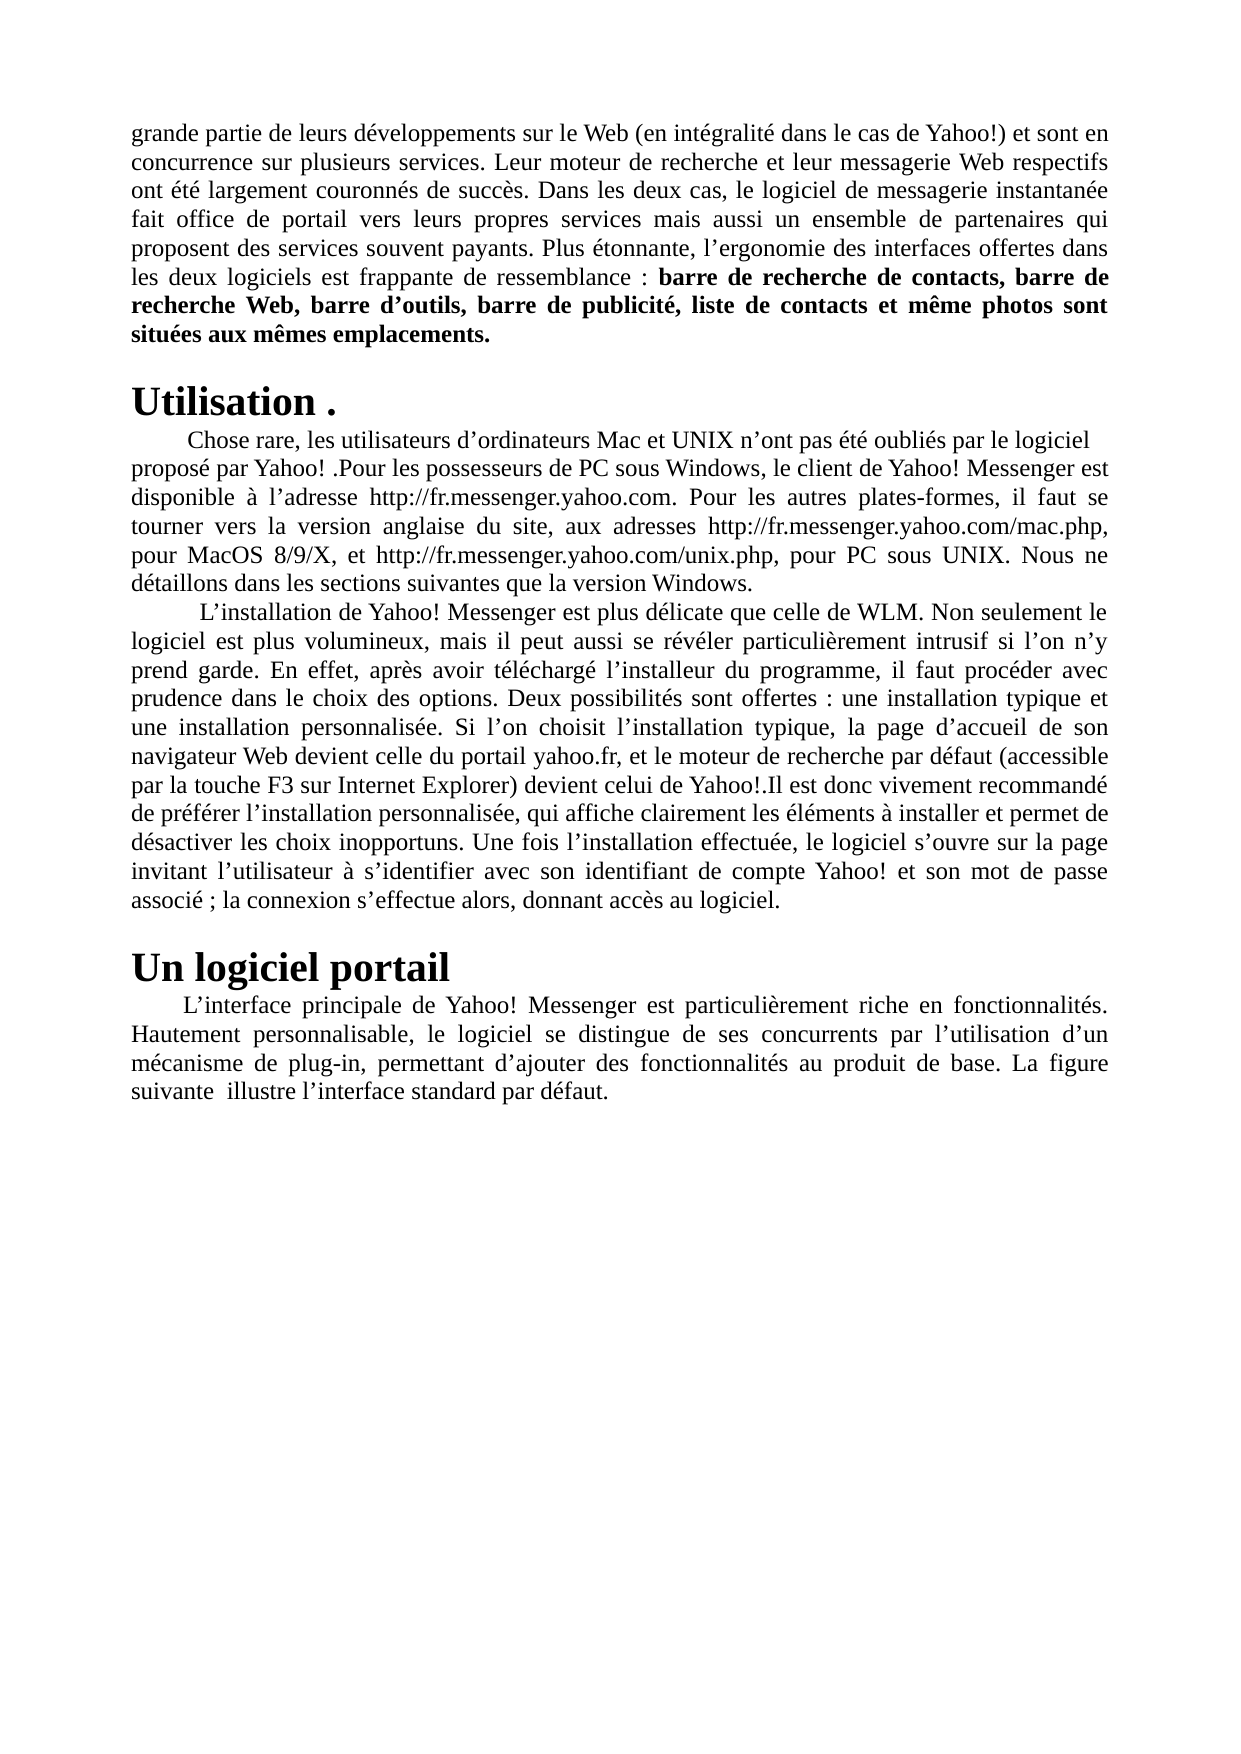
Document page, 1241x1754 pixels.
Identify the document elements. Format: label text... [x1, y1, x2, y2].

text L’interface principale de Yahoo! Messenger est particulièrement riche en fonctionnalités. Hautement personnalisable, le logiciel se distingue de ses concurrents par l’utilisation d’un mécanisme de plug-in, permettant d’ajouter des fonctionnalités au produit de base. La figure suivante illustre l’interface standard par défaut. [131, 990, 1109, 1105]
text proposé par Yahoo! .Pour les possesseurs de PC sous Windows, le client de Yahoo! Messenger est disponible à l’adresse http://fr.messenger.yahoo.com. Pour les autres plates-formes, il faut se tourner vers la version anglaise du site, aux adresses http://fr.messenger.yahoo.com/mac.php, pour MacOS 8/9/X, et http://fr.messenger.yahoo.com/unix.php, pour PC sous UNIX. Nous ne détaillons dans les sections suivantes que la version Windows. [131, 453, 1109, 597]
text L’installation de Yahoo! Messenger est plus délicate que celle de WLM. Non seulement le logiciel est plus volumineux, mais il peut aussi se révéler particulièrement intrusif si l’on n’y prend garde. En effet, après avoir téléchargé l’installeur du programme, il faut procéder avec prudence dans le choix des options. Deux possibilités sont offertes : une installation typique et une installation personnalisée. Si l’on choisit l’installation typique, la page d’accueil de son navigateur Web devient celle du portail yahoo.fr, et le moteur de recherche par défaut (accessible par la touche F3 sur Internet Explorer) devient celui de Yahoo!.Il est donc vivement recommandé de préférer l’installation personnalisée, qui affiche clairement les éléments à installer et permet de désactiver les choix inopportuns. Une fois l’installation effectuée, le logiciel s’ouvre sur la page invitant l’utilisateur à s’identifier avec son identifiant de compte Yahoo! et son mot de passe associé ; la connexion s’effectue alors, donnant accès au logiciel. [131, 597, 1109, 913]
text Un logiciel portail [131, 942, 1109, 990]
text Utilisation . [131, 377, 1109, 425]
text Chose rare, les utilisateurs d’ordinateurs Mac et UNIX n’ont pas été oubliés par le logiciel [131, 425, 1109, 453]
text grande partie de leurs développements sur le Web (en intégralité dans le cas de Yahoo!) et sont en concurrence sur plusieurs services. Leur moteur de recherche et leur messagerie Web respectifs ont été largement couronnés de succès. Dans les deux cas, le logiciel de messagerie instantanée fait office de portail vers leurs propres services mais aussi un ensemble de partenaires qui proposent des services souvent payants. Plus étonnante, l’ergonomie des interfaces offertes dans les deux logiciels est frappante de ressemblance : barre de recherche de contacts, barre de recherche Web, barre d’outils, barre de publicité, liste de contacts et même photos sont situées aux mêmes emplacements. [131, 118, 1109, 348]
